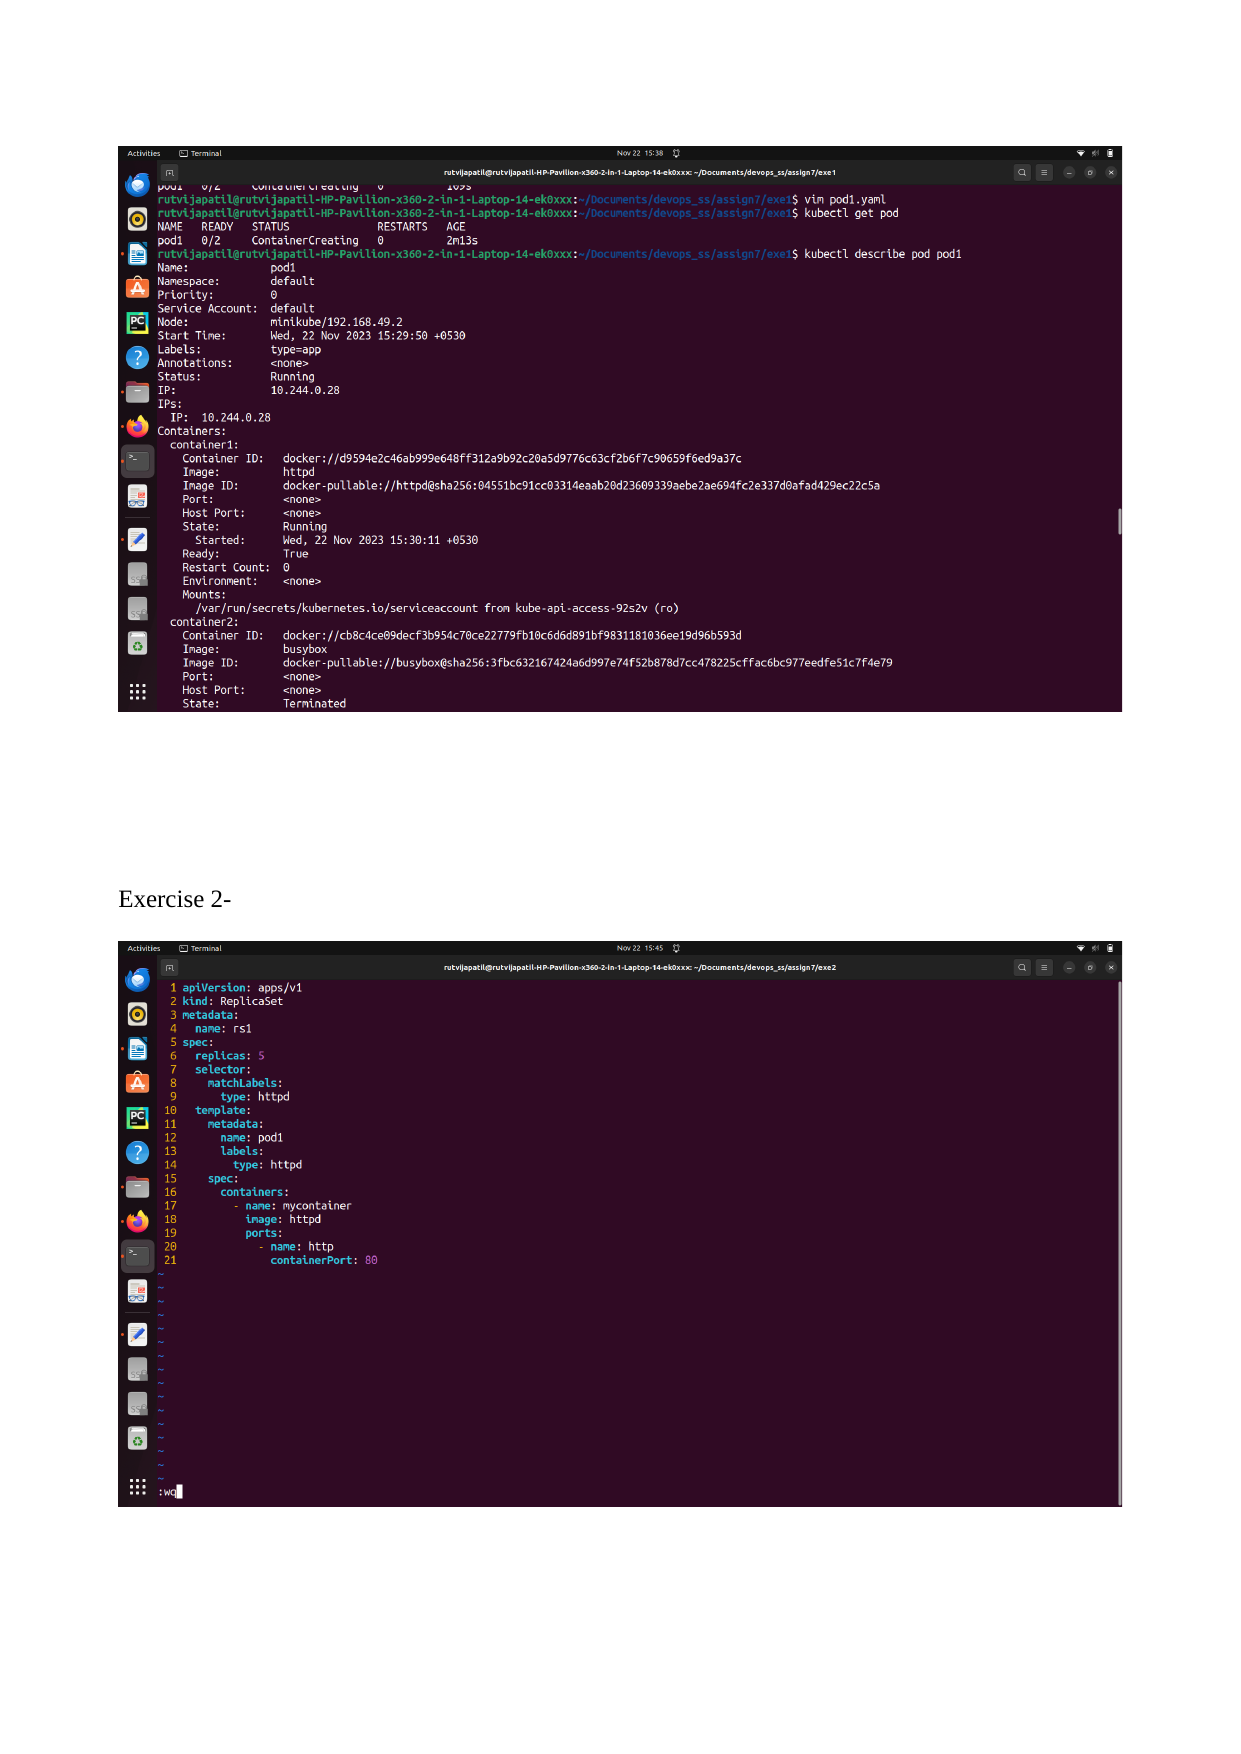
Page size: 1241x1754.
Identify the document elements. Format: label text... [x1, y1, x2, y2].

text Exercise 2- [118, 884, 1122, 913]
picture [118, 941, 1123, 1507]
picture [118, 146, 1123, 712]
